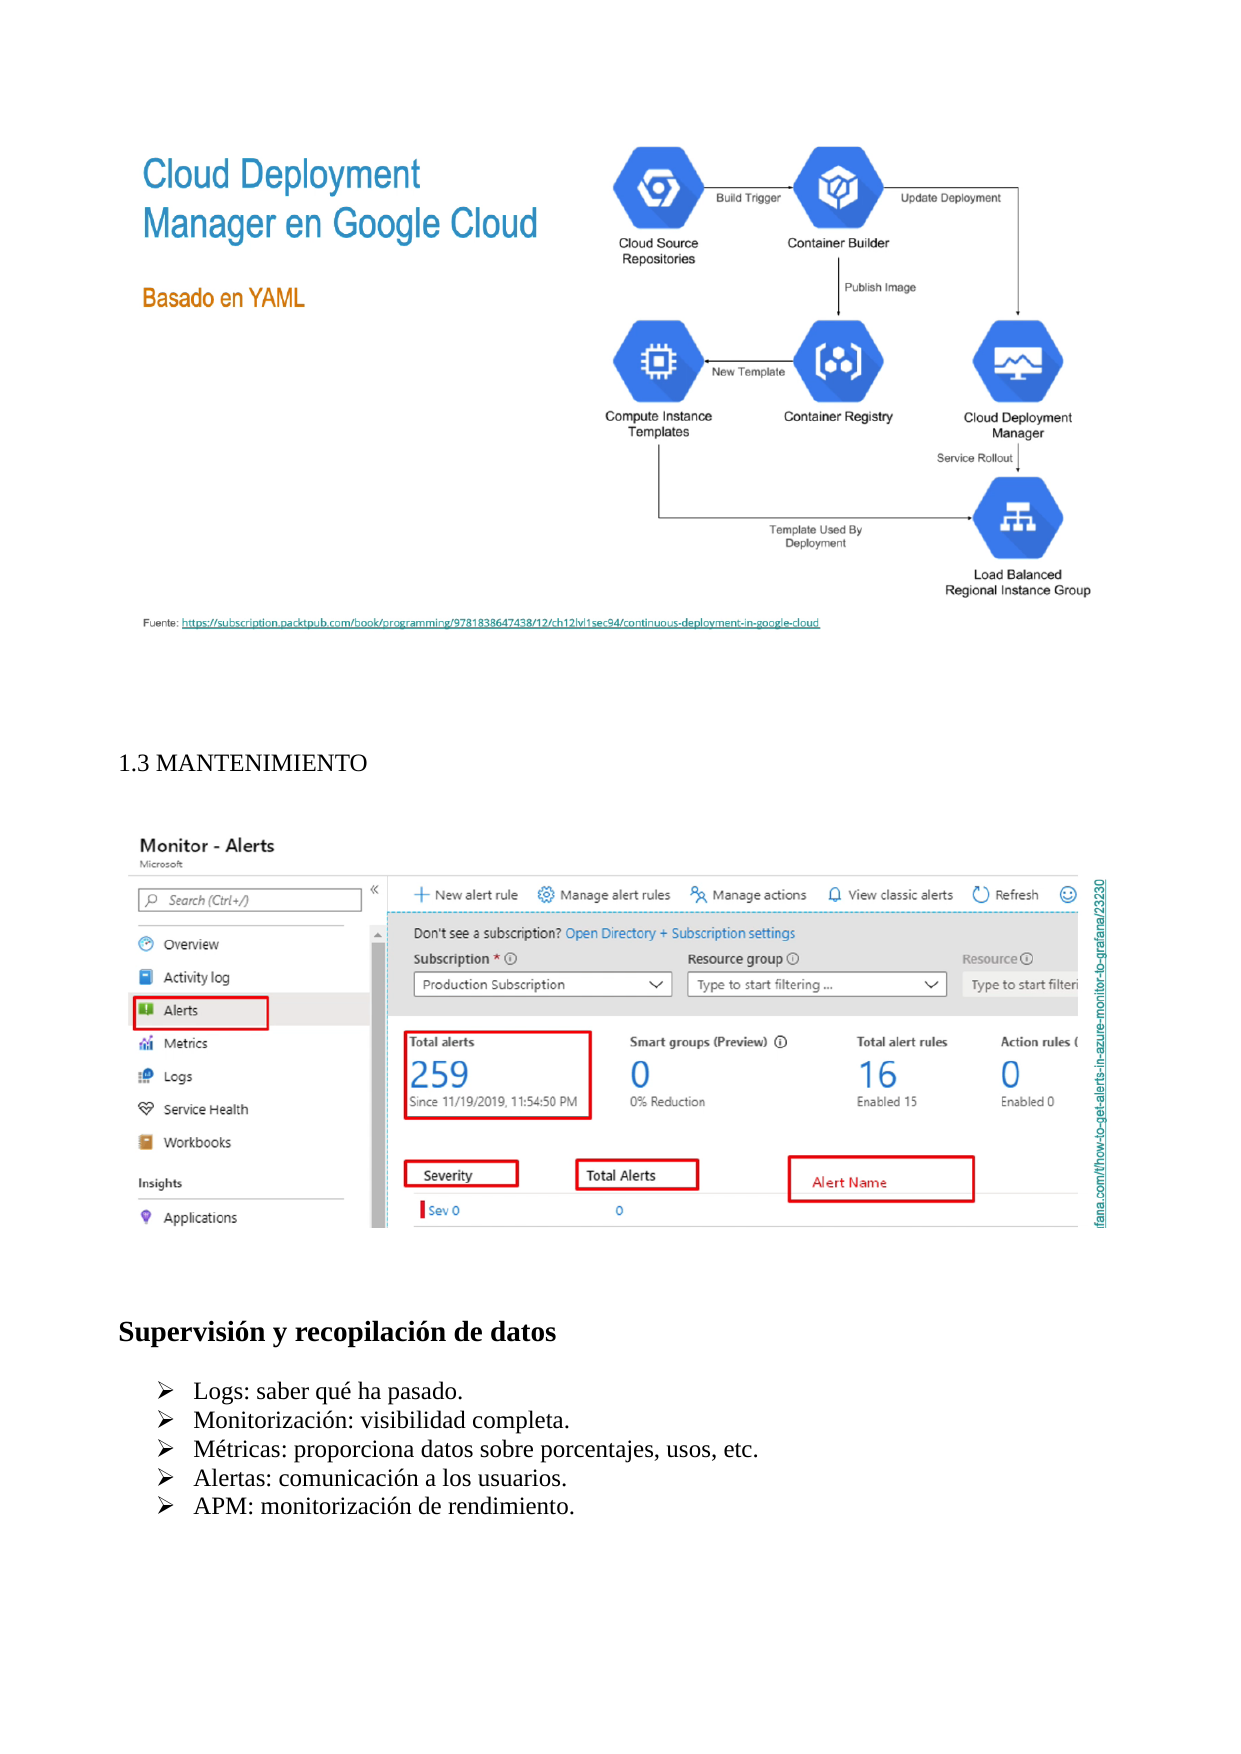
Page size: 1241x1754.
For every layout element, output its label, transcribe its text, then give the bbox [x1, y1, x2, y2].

picture [118, 834, 1123, 1228]
list Monitorización: visibilidad completa. [156, 1405, 1122, 1434]
picture [118, 118, 1123, 634]
list Alertas: comunicación a los usuarios. [156, 1463, 1122, 1491]
list Métricas: proporciona datos sobre porcentajes, usos, etc. [156, 1434, 1122, 1463]
list APM: monitorización de rendimiento. [156, 1491, 1122, 1520]
list Logs: saber qué ha pasado. [156, 1376, 1122, 1405]
text Supervisión y recopilación de datos [118, 1314, 1122, 1348]
text 1.3 MANTENIMIENTO [118, 748, 1122, 777]
